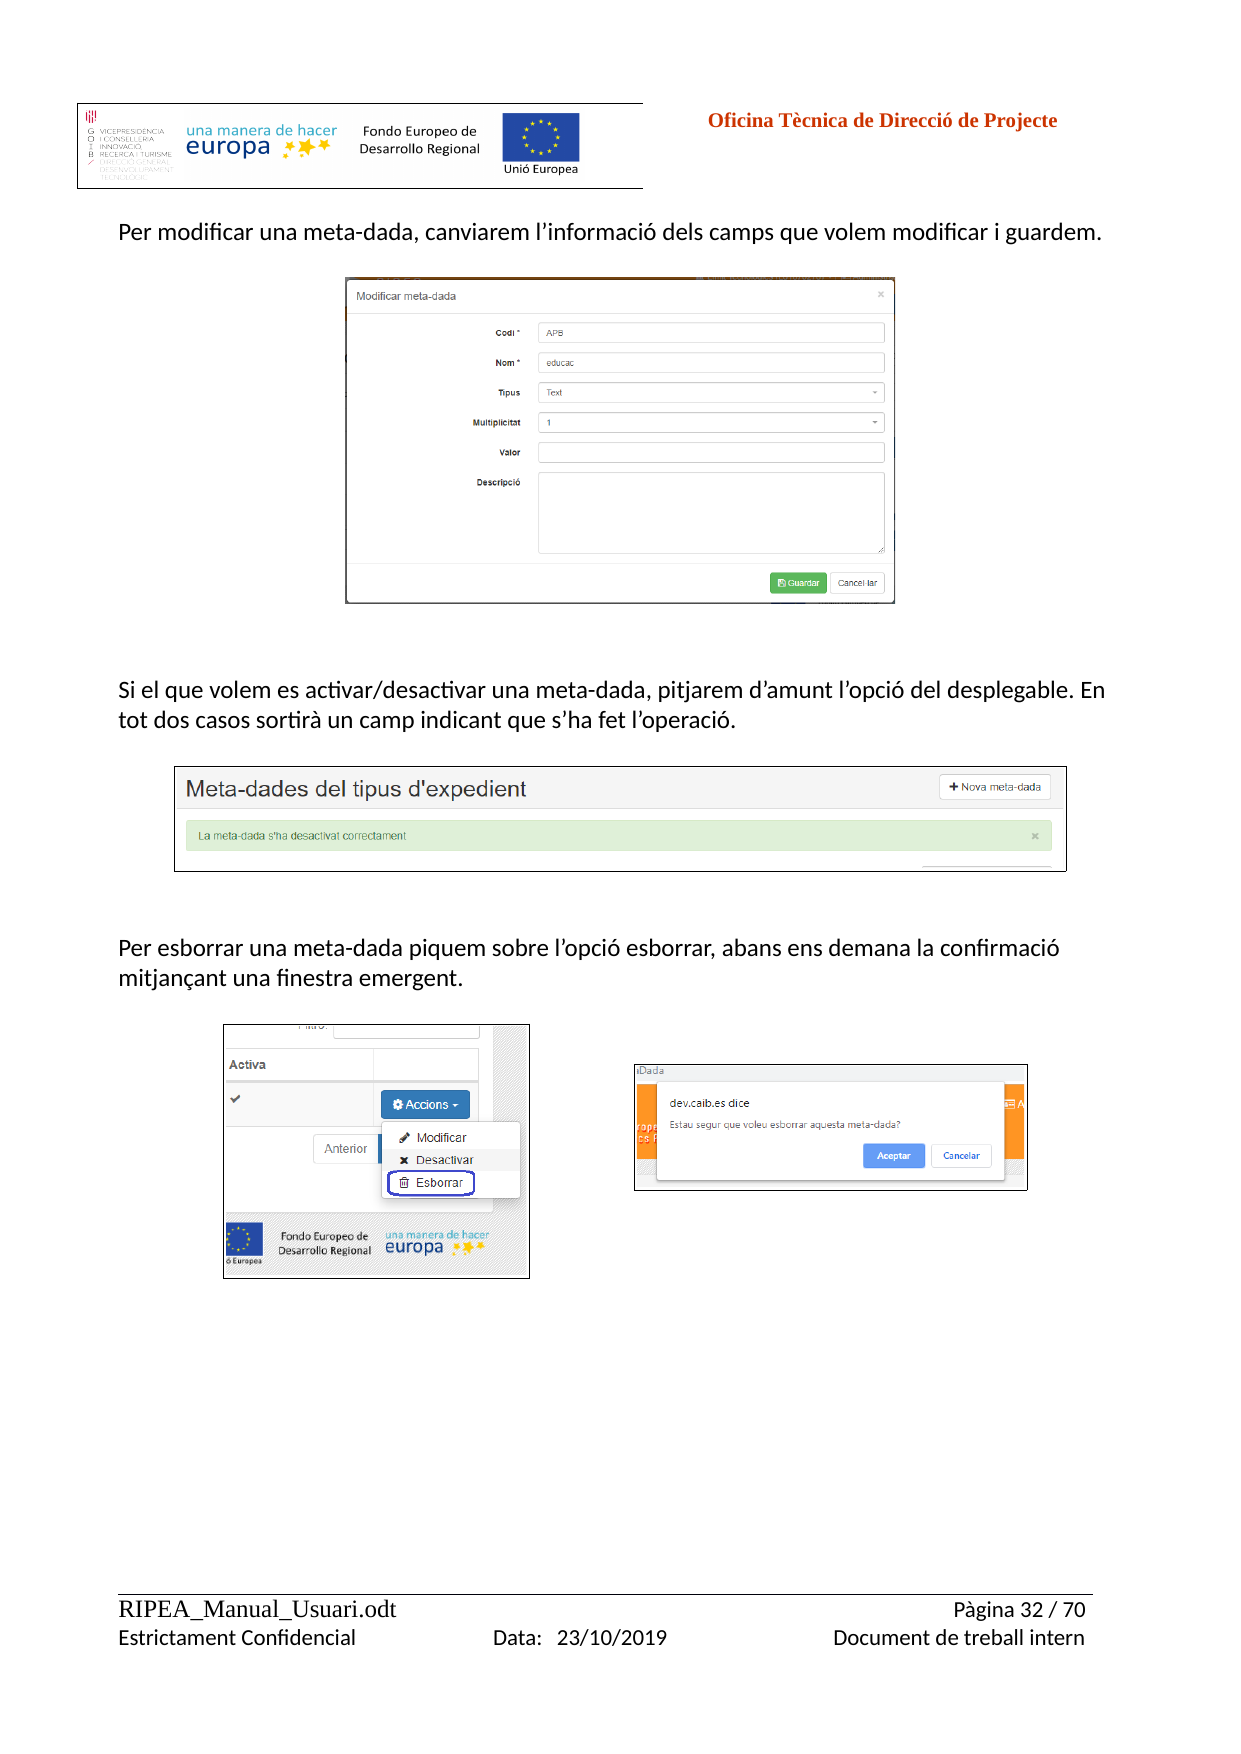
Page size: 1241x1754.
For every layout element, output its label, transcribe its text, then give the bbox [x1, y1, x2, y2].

picture [226, 1026, 527, 1275]
text Per modificar una meta-dada, canviarem l’informació dels camps que volem modificar i guardem. [118, 216, 1122, 247]
picture [636, 1066, 1025, 1187]
text Per esborrar una meta-dada piquem sobre l’opció esborrar, abans ens demana la confirmació mitjançant una finestra emergent. [118, 932, 1122, 993]
picture [345, 277, 896, 604]
picture [176, 768, 1064, 868]
picture [82, 108, 178, 182]
picture [184, 108, 585, 182]
text Si el que volem es activar/desactivar una meta-dada, pitjarem d’amunt l’opció del desplegable. En tot dos casos sortirà un camp indicant que s’ha fet l’operació. [118, 674, 1122, 735]
